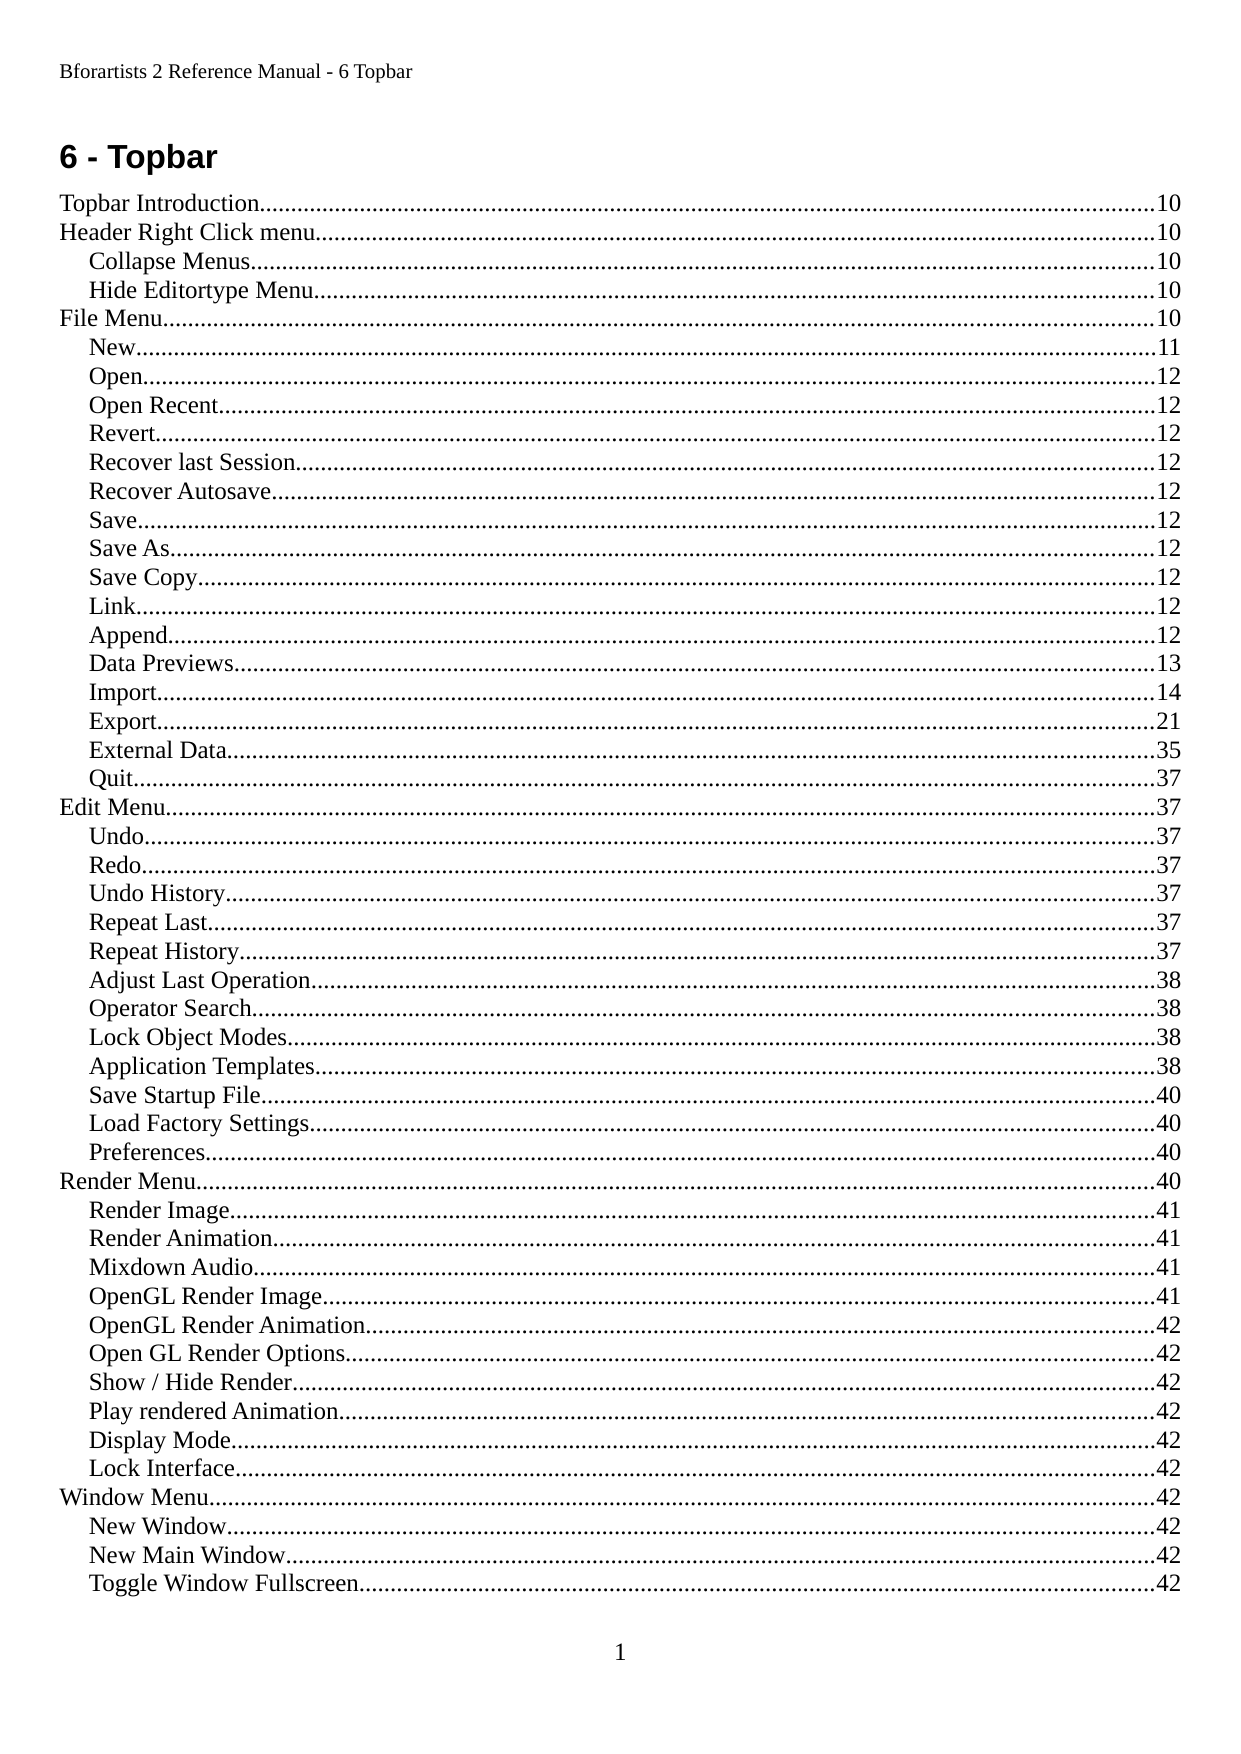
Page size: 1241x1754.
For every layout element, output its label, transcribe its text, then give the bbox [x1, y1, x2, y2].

text Lock Object Modes 38 [88, 1022, 1181, 1051]
text Collapse Menus 10 [88, 246, 1181, 275]
text Recover last Session 12 [88, 447, 1181, 476]
text Undo History 37 [88, 878, 1181, 907]
text Header Right Click menu 10 [59, 217, 1181, 246]
text External Data 35 [88, 735, 1181, 763]
text Lock Interface 42 [88, 1453, 1181, 1482]
text Save Startup File 40 [88, 1080, 1181, 1108]
text Render Animation 41 [88, 1223, 1181, 1252]
text Repeat History 37 [88, 936, 1181, 965]
text Export 21 [88, 706, 1181, 735]
text Recover Autosave 12 [88, 476, 1181, 505]
text Render Menu 40 [59, 1166, 1181, 1195]
text New Main Window 42 [88, 1540, 1181, 1568]
text Display Mode 42 [88, 1425, 1181, 1453]
text Undo 37 [88, 821, 1181, 850]
text Mixdown Audio 41 [88, 1252, 1181, 1281]
text Redo 37 [88, 850, 1181, 878]
text Render Image 41 [88, 1195, 1181, 1223]
text Topbar Introduction 10 [59, 188, 1181, 217]
text Hide Editortype Menu 10 [88, 275, 1181, 303]
text Quit 37 [88, 763, 1181, 792]
text Application Templates 38 [88, 1051, 1181, 1080]
text Open Recent 12 [88, 390, 1181, 418]
text Adjust Last Operation 38 [88, 965, 1181, 993]
text Import 14 [88, 677, 1181, 706]
text Load Factory Settings 40 [88, 1108, 1181, 1137]
text Toggle Window Fullscreen 42 [88, 1568, 1181, 1597]
text Data Previews 13 [88, 648, 1181, 677]
text Save As 12 [88, 533, 1181, 562]
text Save Copy 12 [88, 562, 1181, 591]
text Open 12 [88, 361, 1181, 390]
text Play rendered Animation 42 [88, 1396, 1181, 1425]
text OpenGL Render Image 41 [88, 1281, 1181, 1310]
text Edit Menu 37 [59, 792, 1181, 821]
text Operator Search 38 [88, 993, 1181, 1022]
subtitle 6 - Topbar [59, 138, 1181, 176]
text Window Menu 42 [59, 1482, 1181, 1511]
text Append 12 [88, 620, 1181, 648]
text Show / Hide Render 42 [88, 1367, 1181, 1396]
text New Window 42 [88, 1511, 1181, 1540]
text File Menu 10 [59, 303, 1181, 332]
text New 11 [88, 332, 1181, 361]
text Open GL Render Options 42 [88, 1338, 1181, 1367]
text Preferences 40 [88, 1137, 1181, 1166]
text Repeat Last 37 [88, 907, 1181, 936]
text Save 12 [88, 505, 1181, 533]
text OpenGL Render Animation 42 [88, 1310, 1181, 1338]
text Link 12 [88, 591, 1181, 620]
text Revert 12 [88, 418, 1181, 447]
